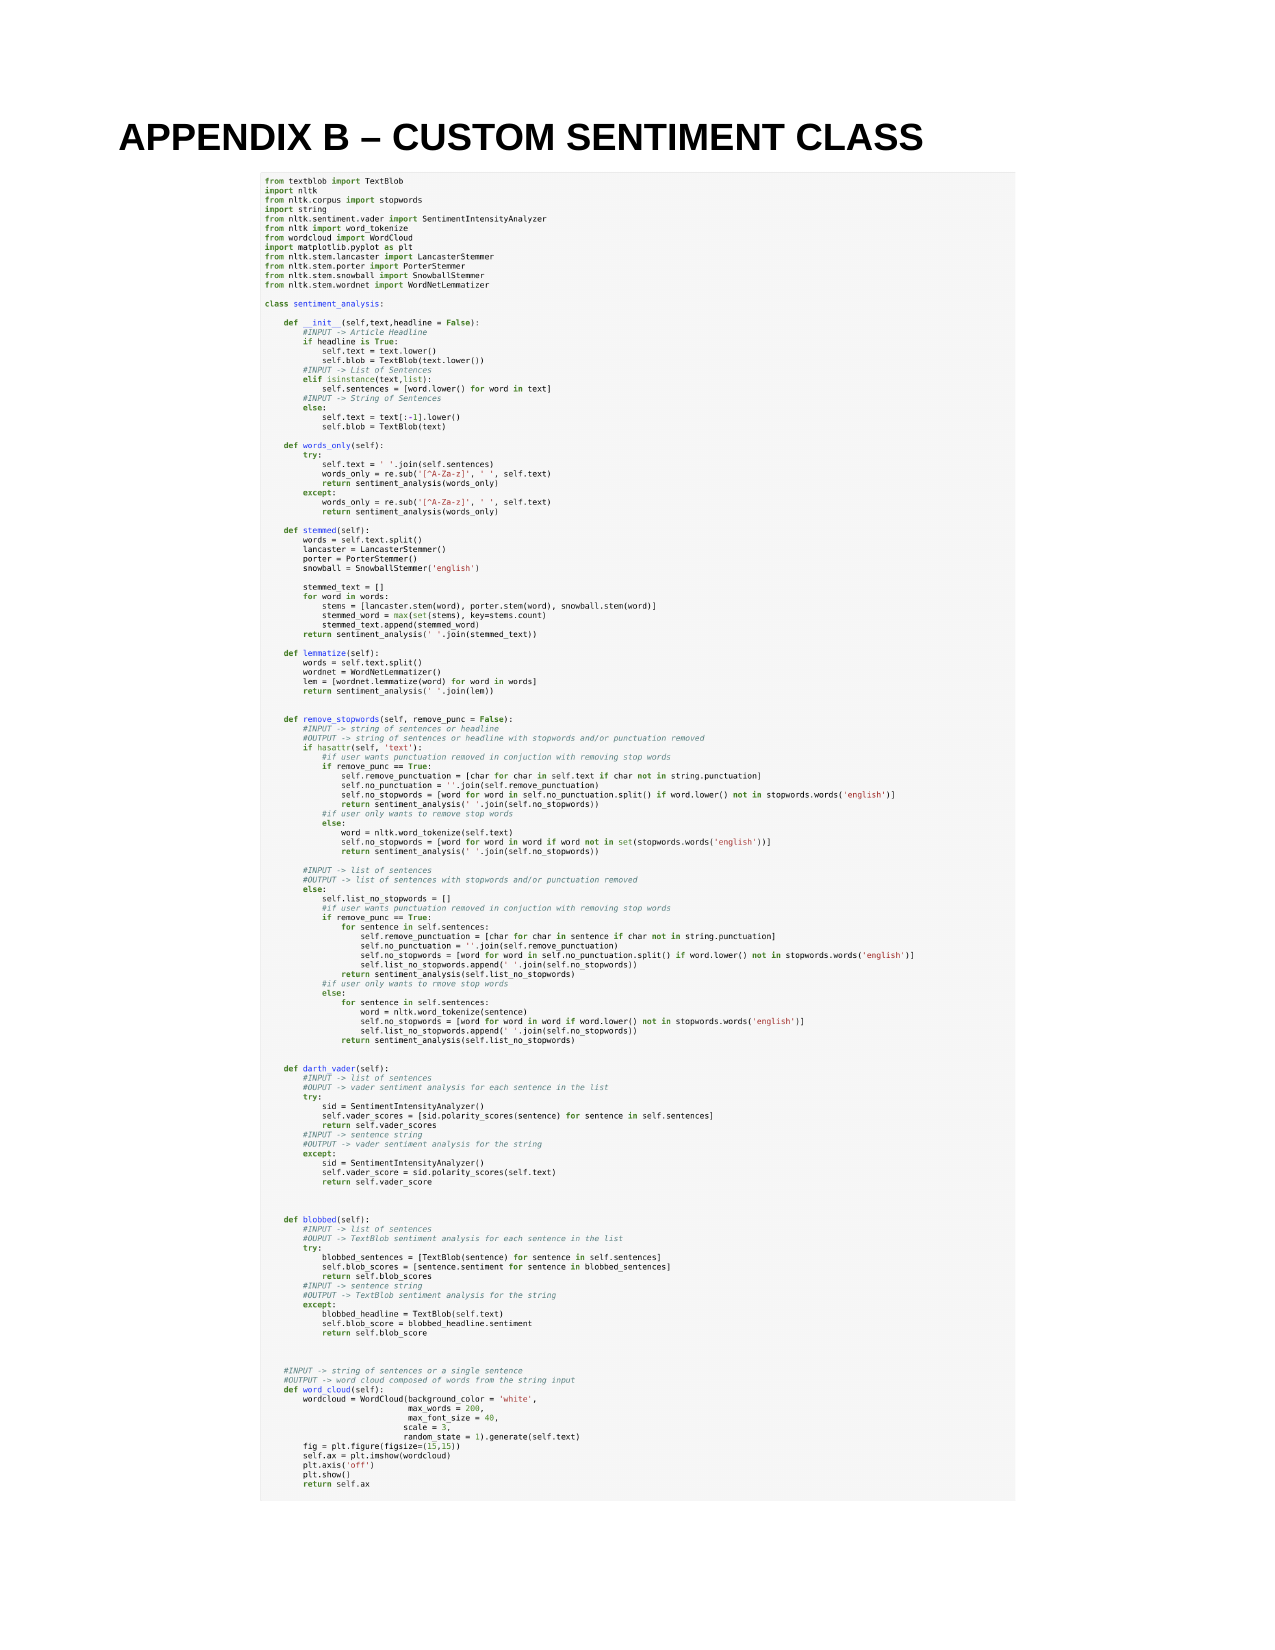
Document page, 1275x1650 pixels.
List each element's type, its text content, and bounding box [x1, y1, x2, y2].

picture [259, 171, 1016, 1501]
subtitle APPENDIX B – CUSTOM SENTIMENT CLASS [118, 115, 1157, 159]
